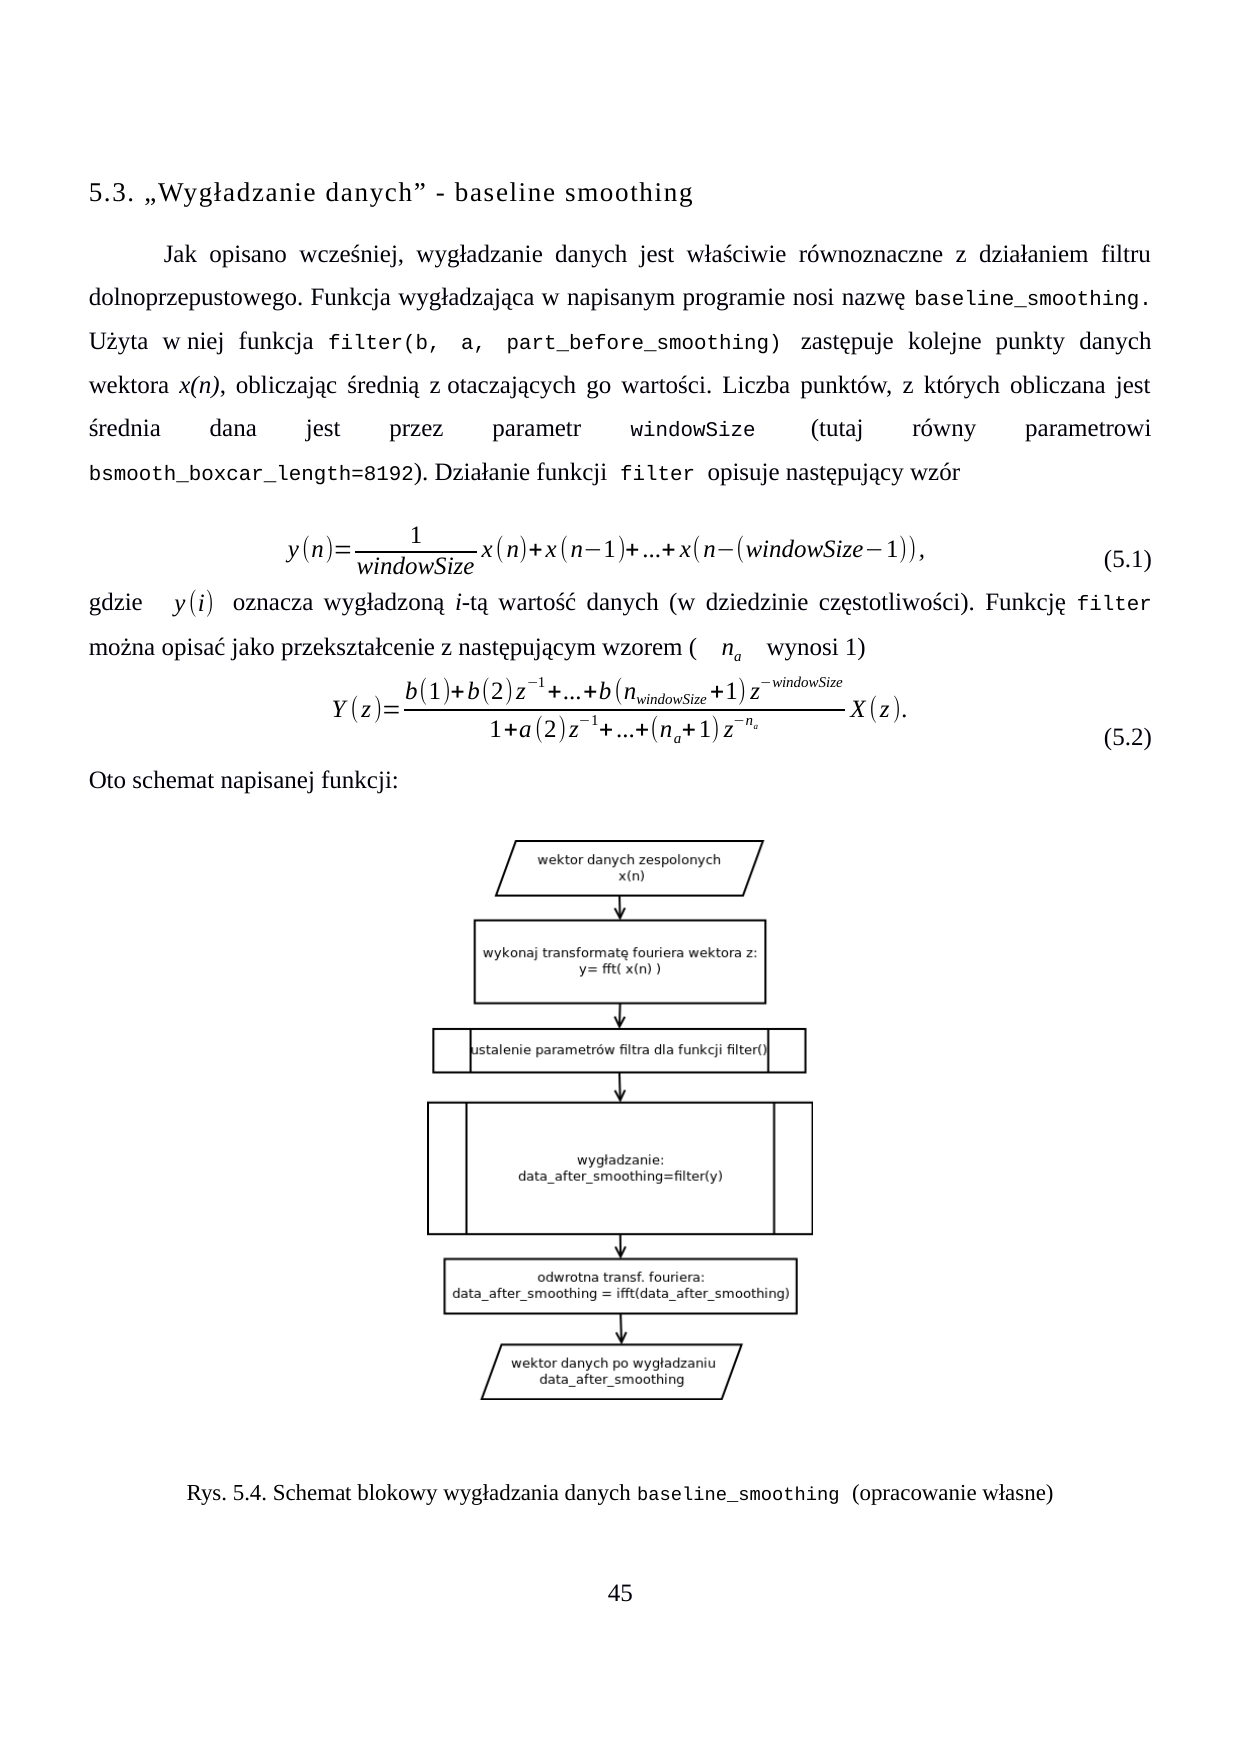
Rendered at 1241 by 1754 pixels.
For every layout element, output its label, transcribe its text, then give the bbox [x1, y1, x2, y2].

text Jak opisano wcześniej, wygładzanie danych jest właściwie równoznaczne z działaniem filtru dolnoprzepustowego. Funkcja wygładzająca w napisanym programie nosi nazwę baseline_smoothing. Użyta w niej funkcja filter(b, a, part_before_smoothing) zastępuje kolejne punkty danych wektora x(n), obliczając średnią z otaczających go wartości. Liczba punktów, z których obliczana jest średnia dana jest przez parametr windowSize (tutaj równy parametrowi bsmooth_boxcar_length=8192). Działanie funkcji filter opisuje następujący wzór [88, 239, 1152, 486]
picture [427, 842, 813, 1398]
text Oto schemat napisanej funkcji: [88, 766, 1152, 794]
text (5.1) [88, 544, 1152, 573]
text (5.2) [88, 722, 1152, 751]
text gdzie oznacza wygładzoną i-tą wartość danych (w dziedzinie częstotliwości). Funkcję filter można opisać jako przekształcenie z następującym wzorem ( wynosi 1) [88, 587, 1152, 665]
text Rys. 5.4. Schemat blokowy wygładzania danych baseline_smoothing (opracowanie własne) [88, 1479, 1152, 1506]
subtitle 5.3. „Wygładzanie danych” - baseline smoothing [88, 176, 1152, 208]
